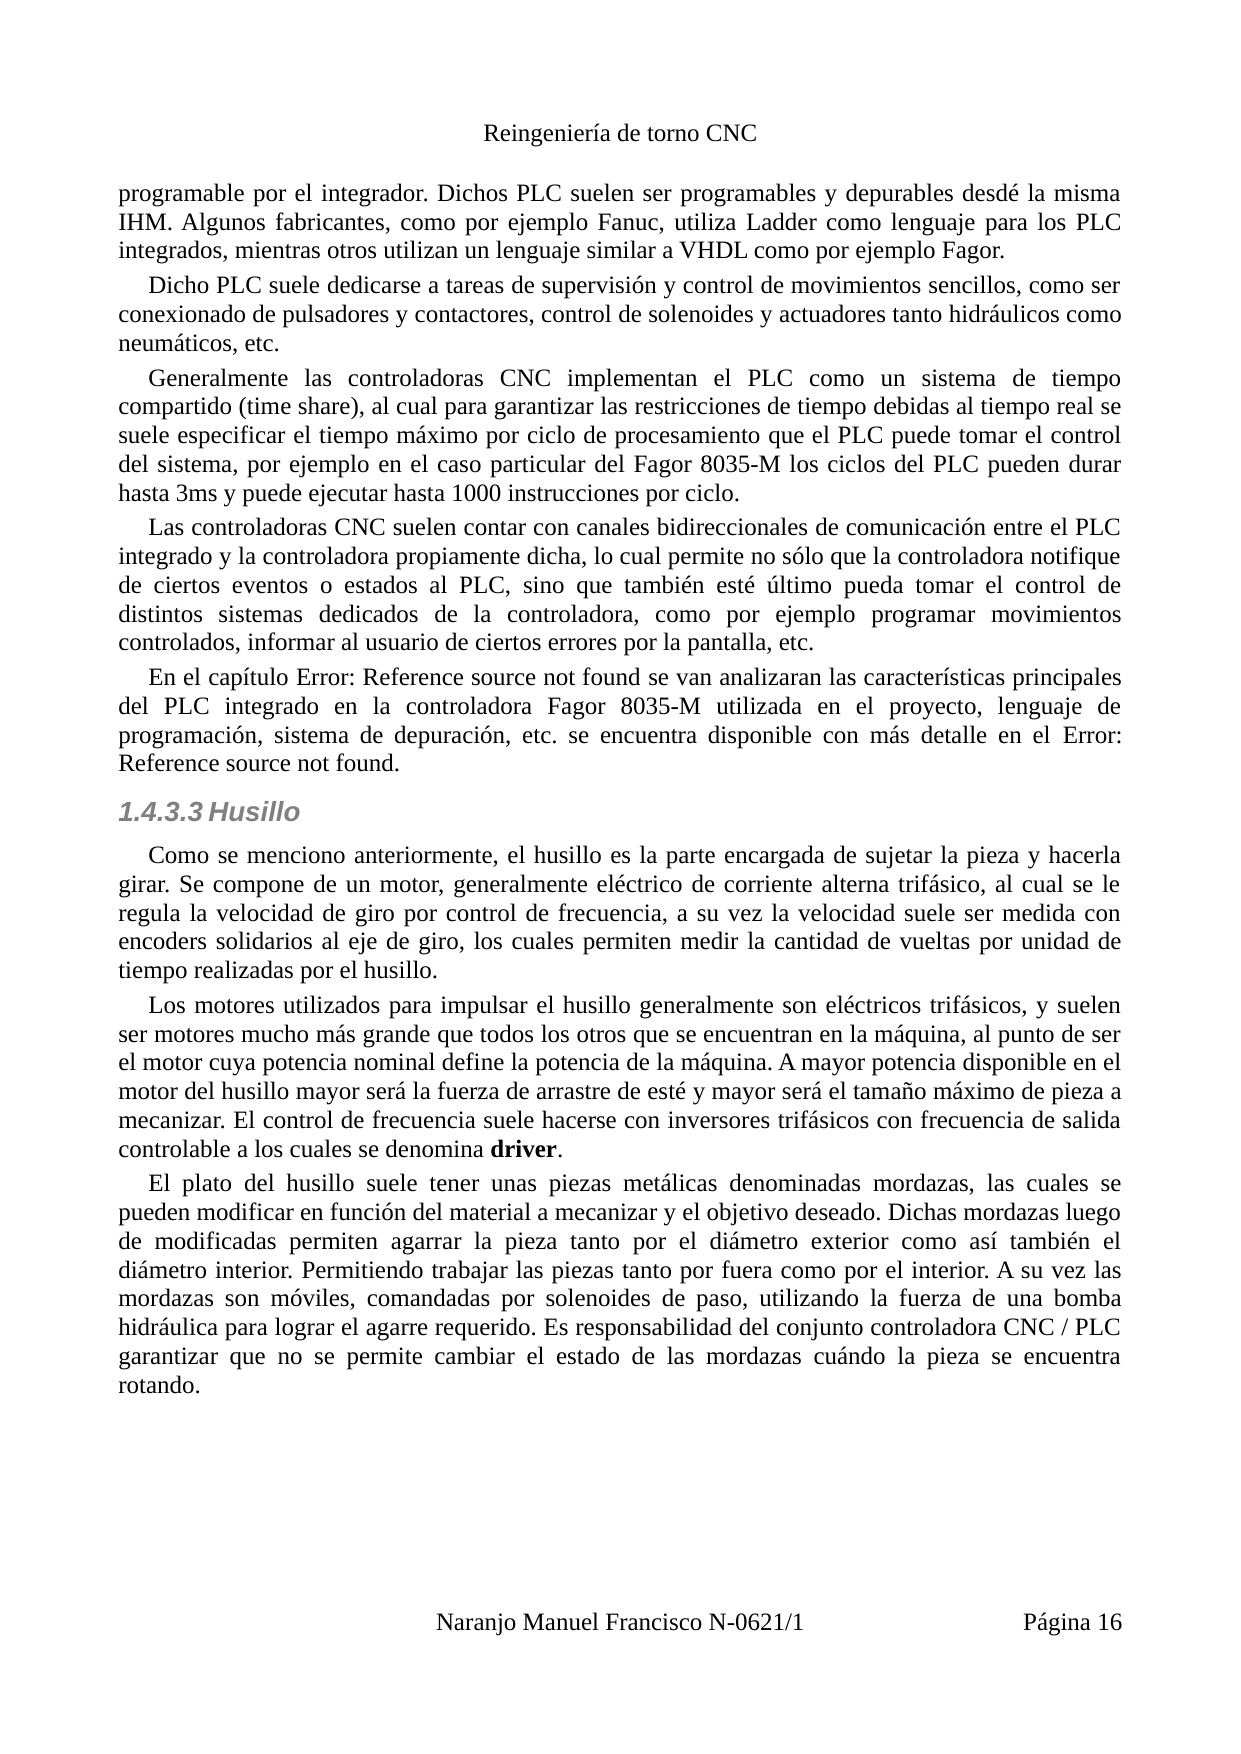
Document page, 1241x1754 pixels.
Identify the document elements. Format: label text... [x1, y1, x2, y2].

text Generalmente las controladoras CNC implementan el PLC como un sistema de tiempo compartido (time share), al cual para garantizar las restricciones de tiempo debidas al tiempo real se suele especificar el tiempo máximo por ciclo de procesamiento que el PLC puede tomar el control del sistema, por ejemplo en el caso particular del Fagor 8035-M los ciclos del PLC pueden durar hasta 3ms y puede ejecutar hasta 1000 instrucciones por ciclo. [118, 363, 1122, 506]
text Los motores utilizados para impulsar el husillo generalmente son eléctricos trifásicos, y suelen ser motores mucho más grande que todos los otros que se encuentran en la máquina, al punto de ser el motor cuya potencia nominal define la potencia de la máquina. A mayor potencia disponible en el motor del husillo mayor será la fuerza de arrastre de esté y mayor será el tamaño máximo de pieza a mecanizar. El control de frecuencia suele hacerse con inversores trifásicos con frecuencia de salida controlable a los cuales se denomina driver. [118, 990, 1122, 1162]
text El plato del husillo suele tener unas piezas metálicas denominadas mordazas, las cuales se pueden modificar en función del material a mecanizar y el objetivo deseado. Dichas mordazas luego de modificadas permiten agarrar la pieza tanto por el diámetro exterior como así también el diámetro interior. Permitiendo trabajar las piezas tanto por fuera como por el interior. A su vez las mordazas son móviles, comandadas por solenoides de paso, utilizando la fuerza de una bomba hidráulica para lograr el agarre requerido. Es responsabilidad del conjunto controladora CNC / PLC garantizar que no se permite cambiar el estado de las mordazas cuándo la pieza se encuentra rotando. [118, 1168, 1122, 1398]
text Como se menciono anteriormente, el husillo es la parte encargada de sujetar la pieza y hacerla girar. Se compone de un motor, generalmente eléctrico de corriente alterna trifásico, al cual se le regula la velocidad de giro por control de frecuencia, a su vez la velocidad suele ser medida con encoders solidarios al eje de giro, los cuales permiten medir la cantidad de vueltas por unidad de tiempo realizadas por el husillo. [118, 840, 1122, 984]
text Dicho PLC suele dedicarse a tareas de supervisión y control de movimientos sencillos, como ser conexionado de pulsadores y contactores, control de solenoides y actuadores tanto hidráulicos como neumáticos, etc. [118, 270, 1122, 357]
text programable por el integrador. Dichos PLC suelen ser programables y depurables desdé la misma IHM. Algunos fabricantes, como por ejemplo Fanuc, utiliza Ladder como lenguaje para los PLC integrados, mientras otros utilizan un lenguaje similar a VHDL como por ejemplo Fagor. [118, 178, 1122, 264]
text En el capítulo Error: no se encontró el origen de la referencia se van analizaran las características principales del PLC integrado en la controladora Fagor 8035-M utilizada en el proyecto, lenguaje de programación, sistema de depuración, etc. se encuentra disponible con más detalle en el Error: no se encontró el origen de la referencia. [118, 662, 1122, 777]
text Las controladoras CNC suelen contar con canales bidireccionales de comunicación entre el PLC integrado y la controladora propiamente dicha, lo cual permite no sólo que la controladora notifique de ciertos eventos o estados al PLC, sino que también esté último pueda tomar el control de distintos sistemas dedicados de la controladora, como por ejemplo programar movimientos controlados, informar al usuario de ciertos errores por la pantalla, etc. [118, 512, 1122, 656]
subtitle Husillo [118, 796, 1122, 828]
